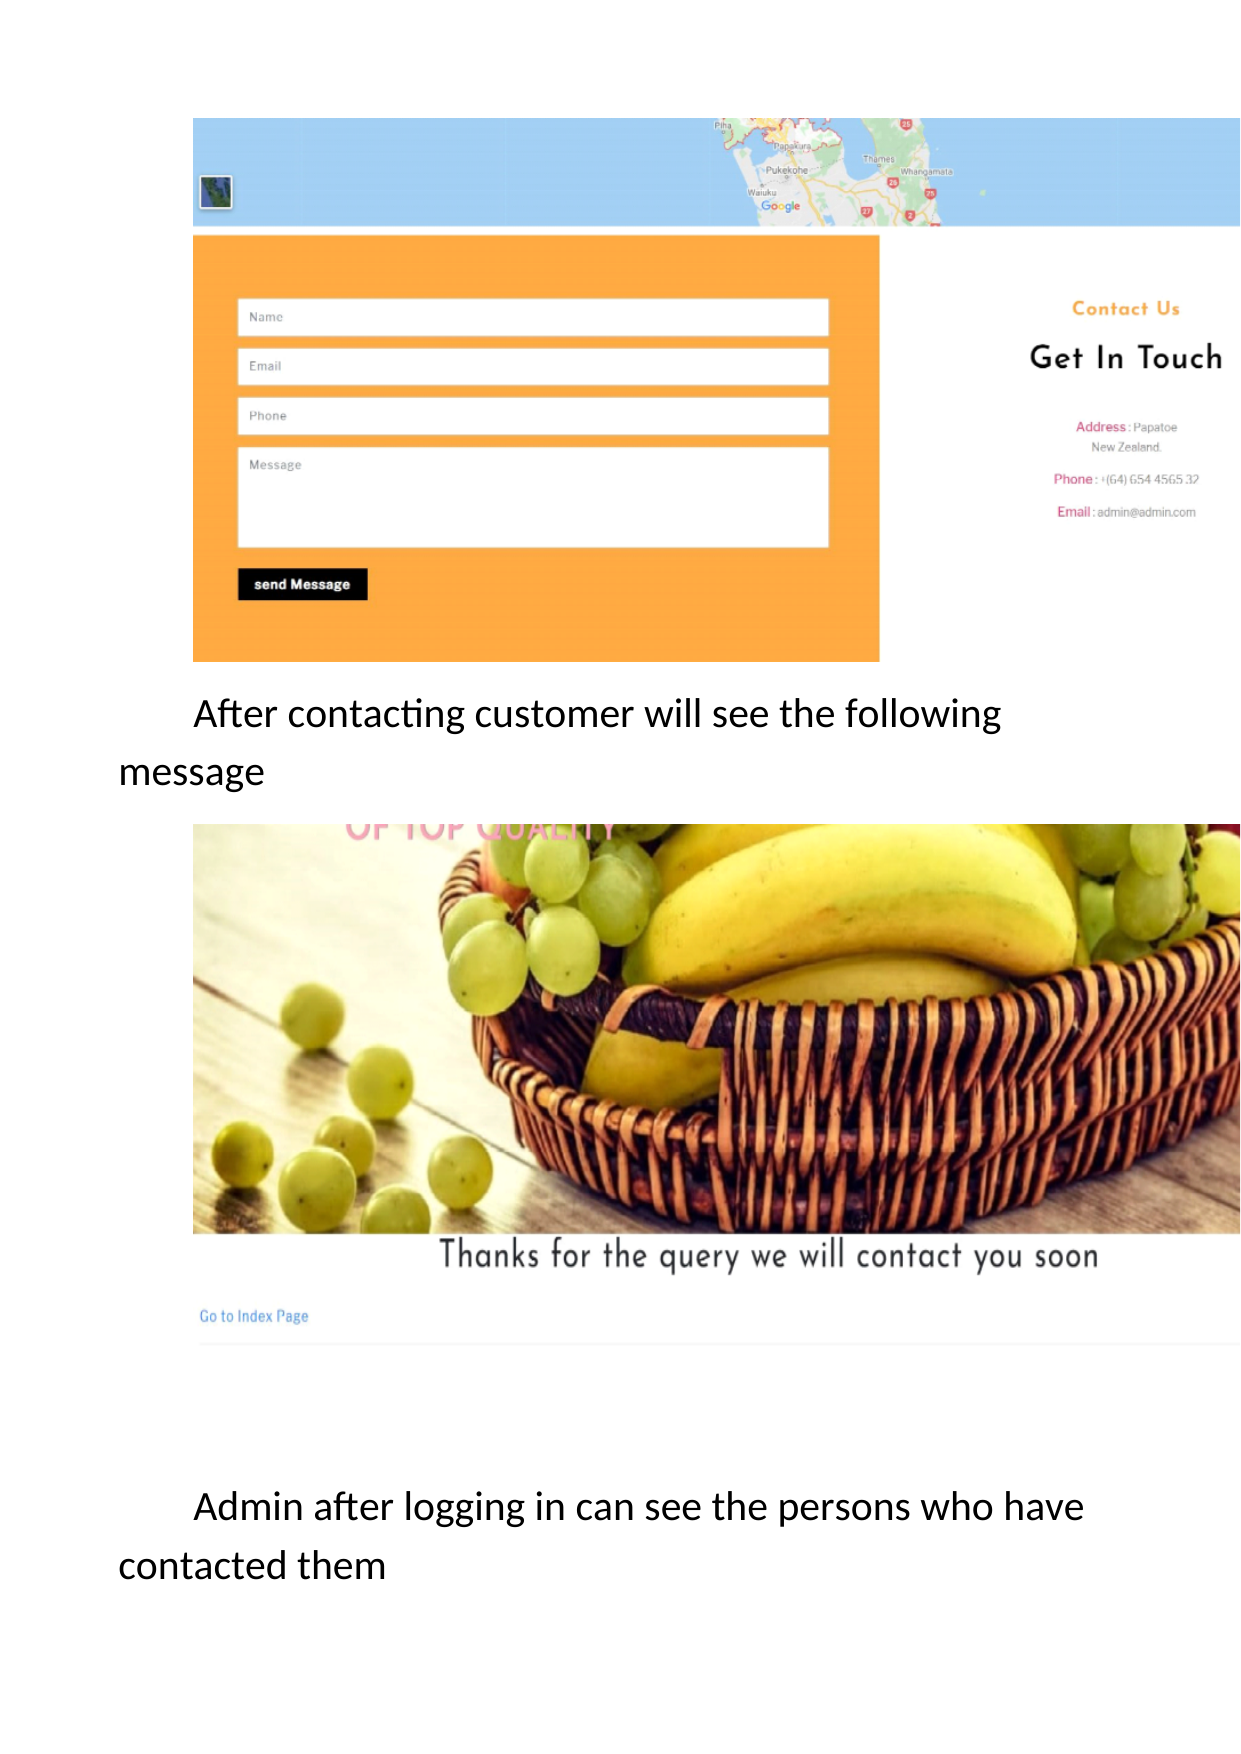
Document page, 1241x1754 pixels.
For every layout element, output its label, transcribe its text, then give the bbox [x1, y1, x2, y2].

text Admin after logging in can see the persons who have contacted them [118, 1480, 1122, 1589]
text After contacting customer will see the following message [118, 687, 1122, 796]
